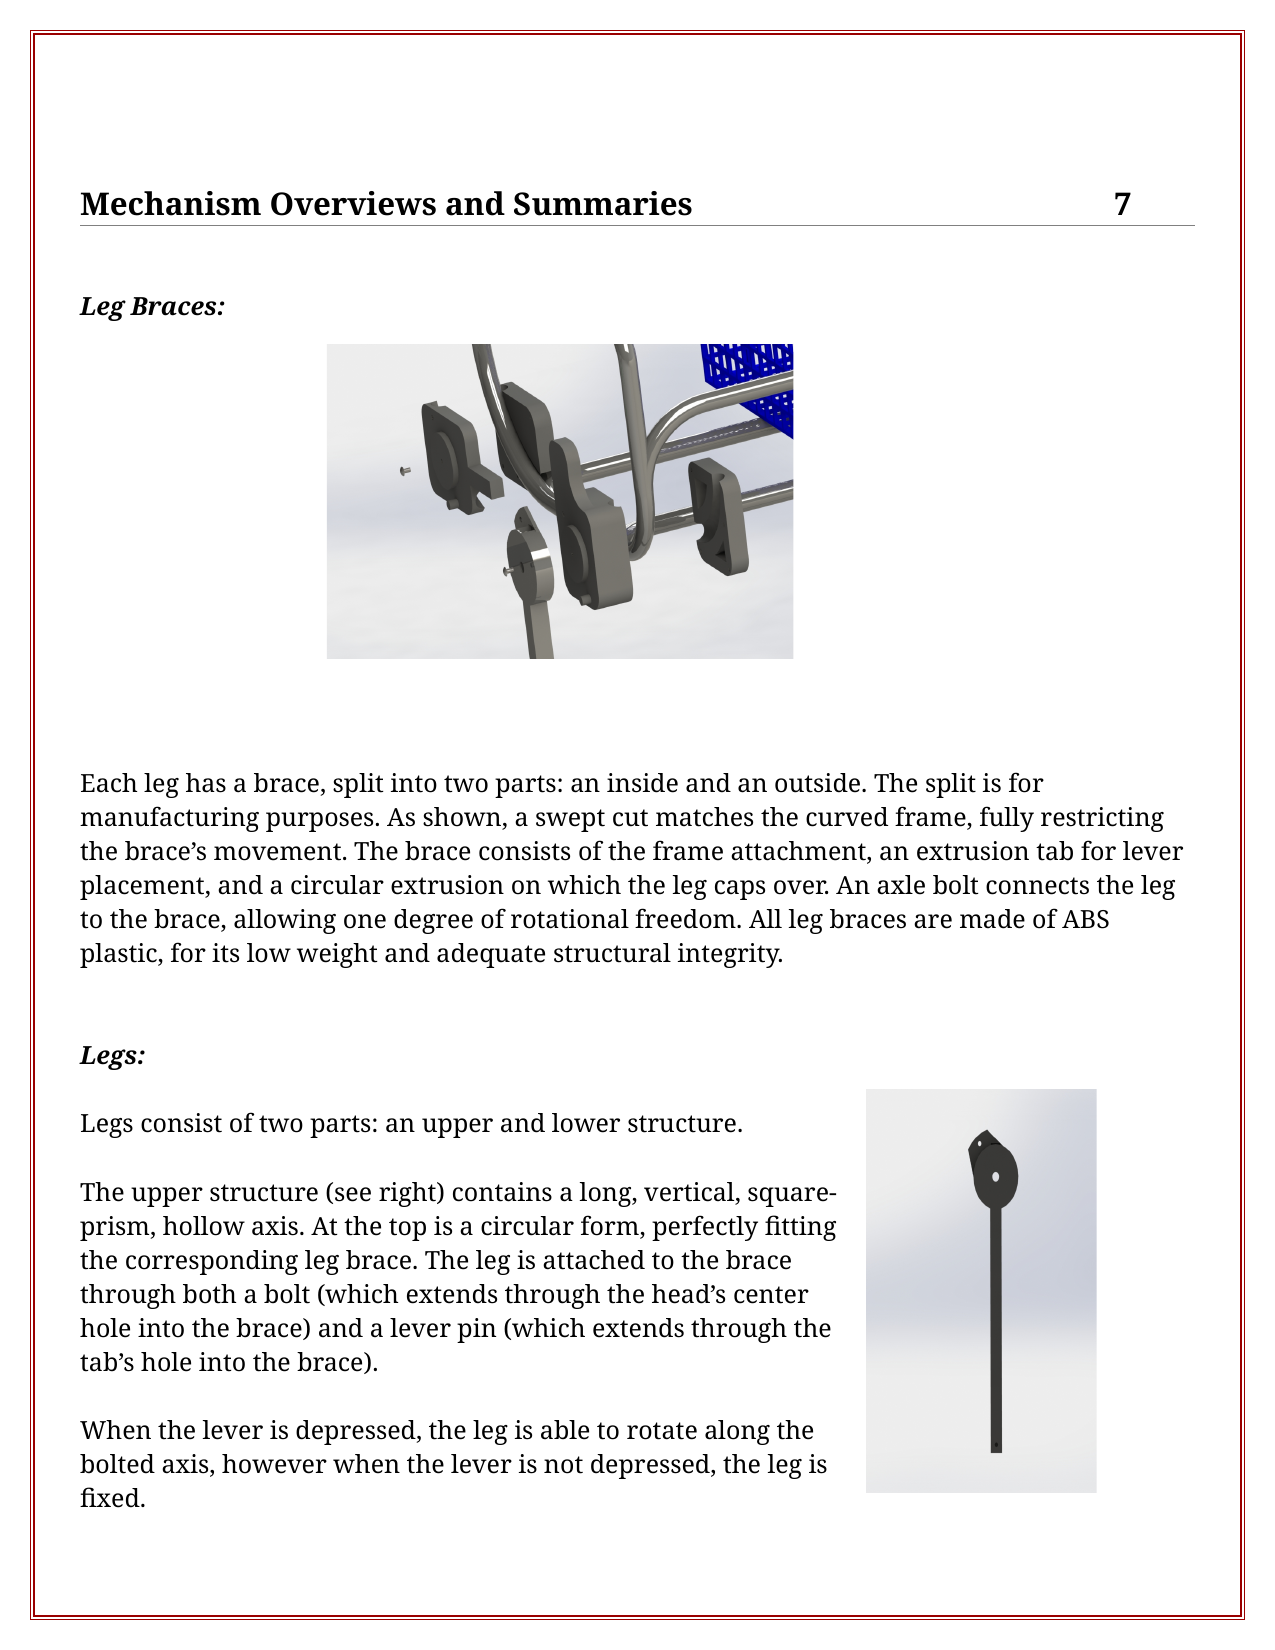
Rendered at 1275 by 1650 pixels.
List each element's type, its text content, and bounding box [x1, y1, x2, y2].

text [1100, 1174, 1195, 1379]
text The upper structure (see right) contains a long, vertical, square-prism, hollow axis. At the top is a circular form, perfectly fitting the corresponding leg brace. The leg is attached to the brace through both a bolt (which extends through the head’s center hole into the brace) and a lever pin (which extends through the tab’s hole into the brace). [80, 1174, 863, 1379]
text When the lever is depressed, the leg is able to rotate along the bolted axis, however when the lever is not depressed, the leg is fixed. [80, 1413, 1195, 1515]
text Each leg has a brace, split into two parts: an inside and an outside. The split is for manufacturing purposes. As shown, a swept cut matches the curved frame, fully restricting the brace’s movement. The brace consists of the frame attachment, an extrusion tab for lever placement, and a circular extrusion on which the leg caps over. An axle bolt connects the leg to the brace, allowing one degree of rotational freedom. All leg braces are made of ABS plastic, for its low weight and adequate structural integrity. [80, 766, 1195, 970]
picture [893, 1089, 1097, 1493]
text Mechanism Overviews and Summaries 7 [80, 182, 1195, 225]
text Legs: [80, 1038, 1195, 1072]
text Leg Braces: [80, 289, 1195, 323]
picture [326, 344, 794, 659]
text Legs consist of two parts: an upper and lower structure. [80, 1106, 863, 1140]
text [1100, 1106, 1195, 1140]
